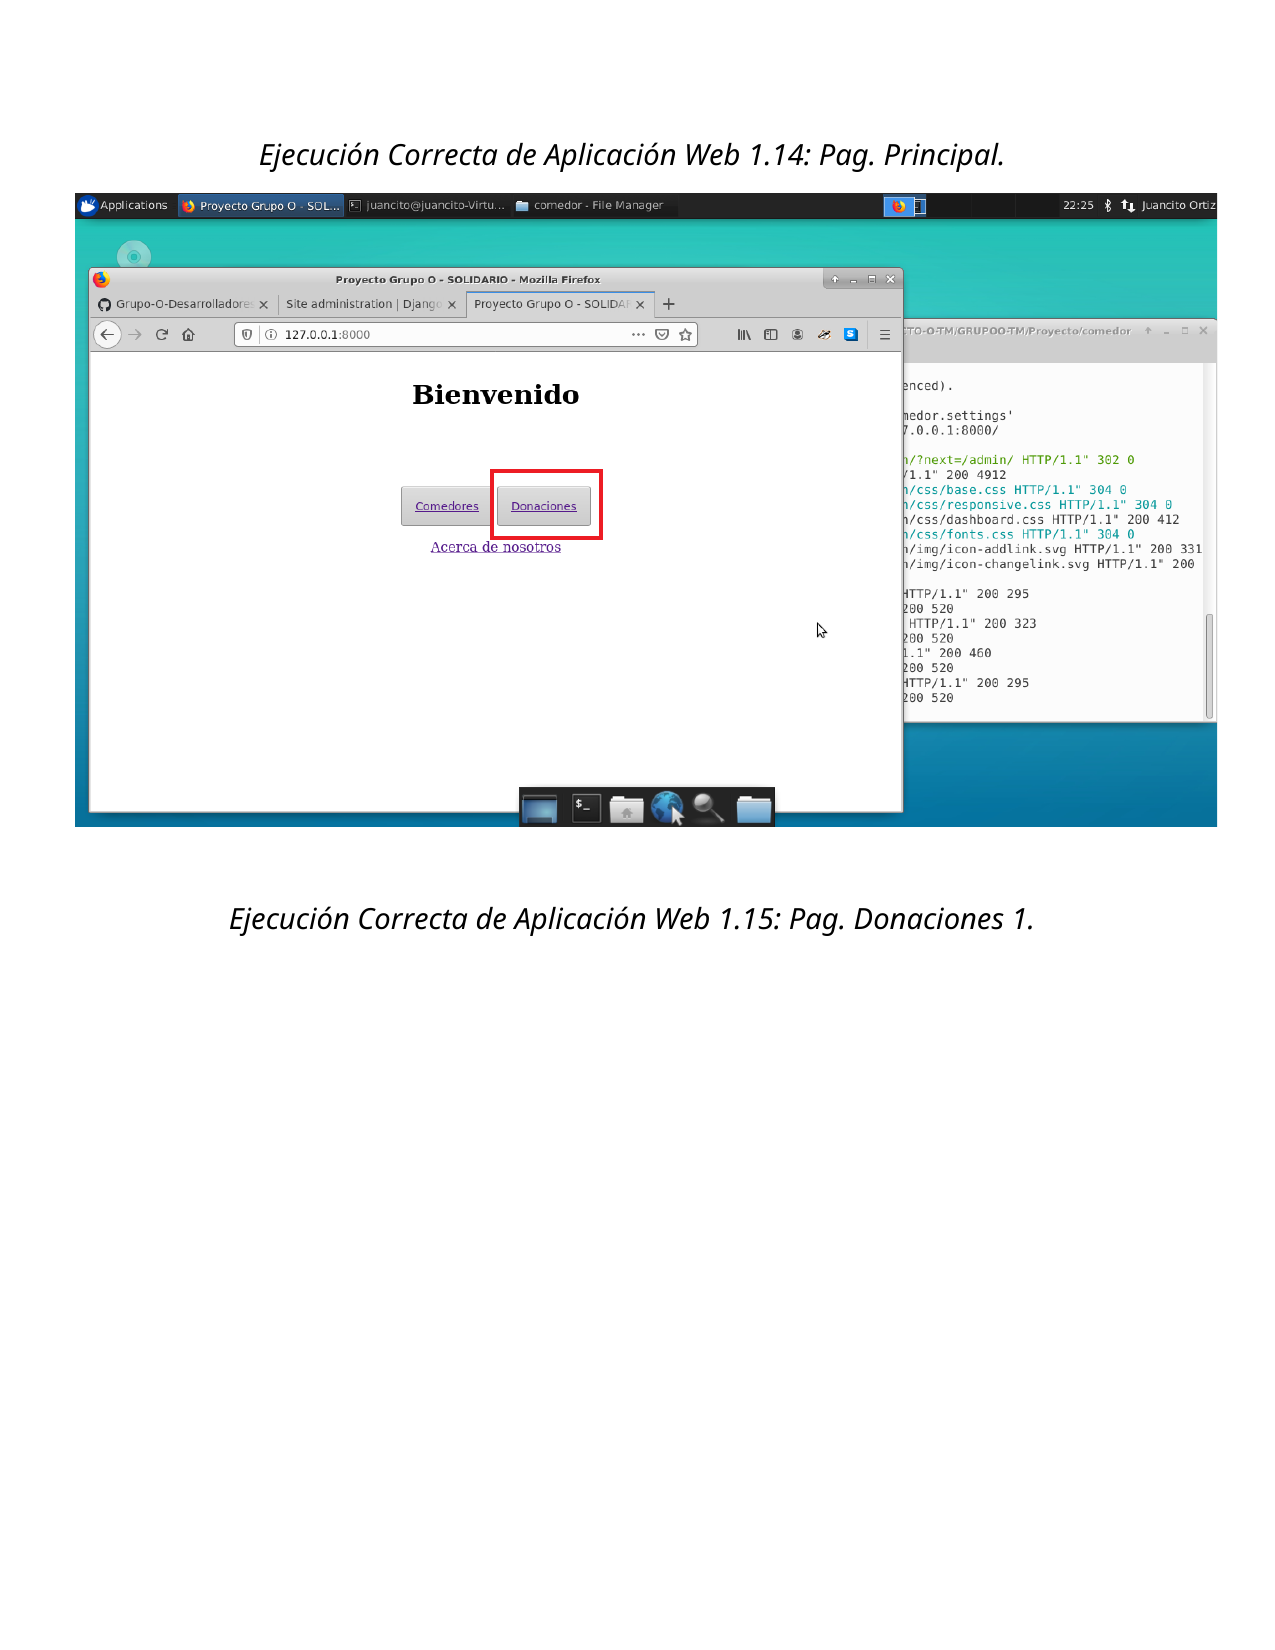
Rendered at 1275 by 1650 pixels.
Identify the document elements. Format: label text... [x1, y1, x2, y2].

list Ejecución Correcta de Aplicación Web 1.15: Pag. Donaciones 1. [75, 899, 1200, 938]
list Ejecución Correcta de Aplicación Web 1.14: Pag. Principal. [75, 134, 1200, 174]
